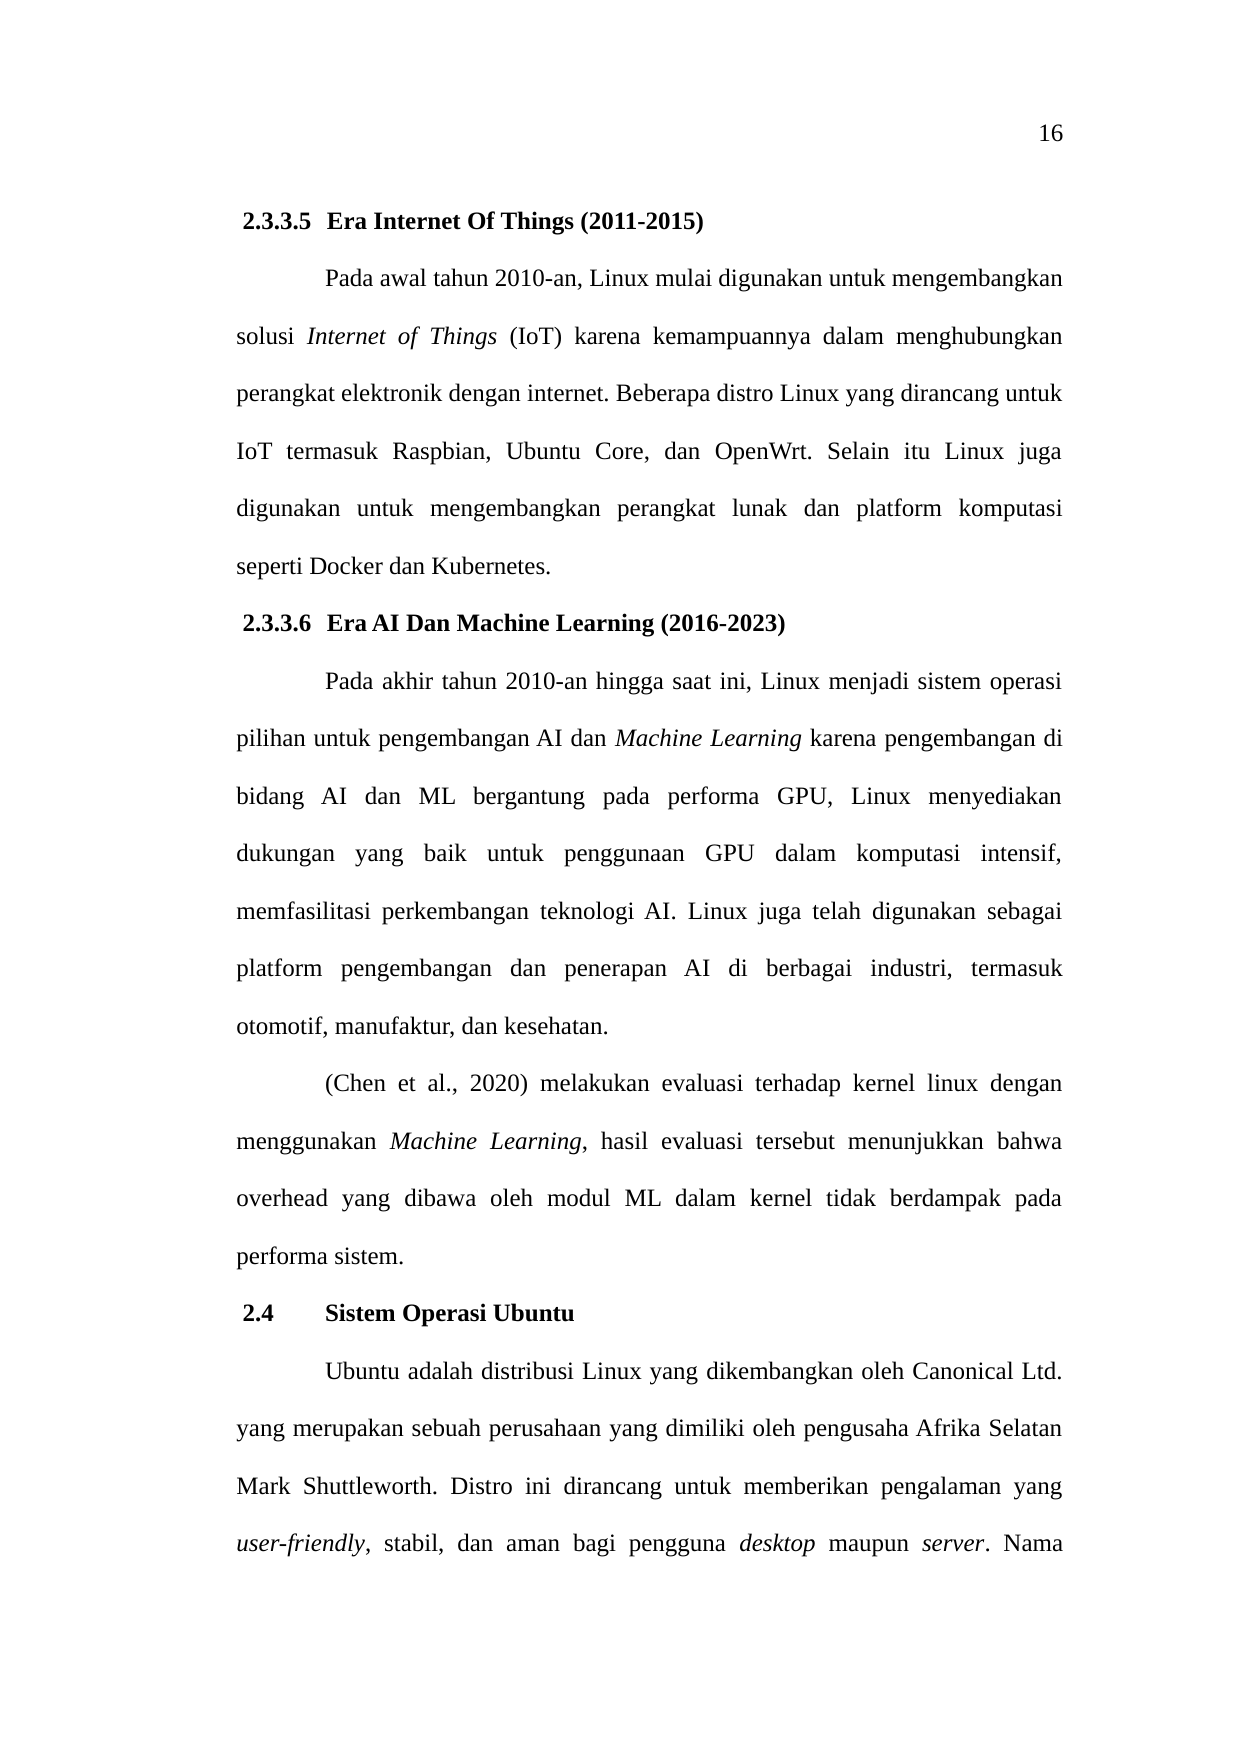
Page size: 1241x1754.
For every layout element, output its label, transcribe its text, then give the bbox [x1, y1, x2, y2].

text Pada awal tahun 2010-an, Linux mulai digunakan untuk mengembangkan solusi Internet of Things (IoT) karena kemampuannya dalam menghubungkan perangkat elektronik dengan internet. Beberapa distro Linux yang dirancang untuk IoT termasuk Raspbian, Ubuntu Core, dan OpenWrt. Selain itu Linux juga digunakan untuk mengembangkan perangkat lunak dan platform komputasi seperti Docker dan Kubernetes. [236, 263, 1063, 580]
text (Chen et al., 2020)⁠ melakukan evaluasi terhadap kernel linux dengan menggunakan Machine Learning, hasil evaluasi tersebut menunjukkan bahwa overhead yang dibawa oleh modul ML dalam kernel tidak berdampak pada performa sistem. [236, 1068, 1063, 1270]
subtitle Era Internet Of Things (2011-2015) [236, 206, 1063, 235]
text Pada akhir tahun 2010-an hingga saat ini, Linux menjadi sistem operasi pilihan untuk pengembangan AI dan Machine Learning karena pengembangan di bidang AI dan ML bergantung pada performa GPU, Linux menyediakan dukungan yang baik untuk penggunaan GPU dalam komputasi intensif, memfasilitasi perkembangan teknologi AI. Linux juga telah digunakan sebagai platform pengembangan dan penerapan AI di berbagai industri, termasuk otomotif, manufaktur, dan kesehatan. [236, 666, 1063, 1040]
text Ubuntu adalah distribusi Linux yang dikembangkan oleh Canonical Ltd. yang merupakan sebuah perusahaan yang dimiliki oleh pengusaha Afrika Selatan Mark Shuttleworth. Distro ini dirancang untuk memberikan pengalaman yang user-friendly, stabil, dan aman bagi pengguna desktop maupun server. Nama [236, 1356, 1063, 1557]
subtitle Era AI dan Machine Learning (2016-2023) [236, 608, 1063, 637]
subtitle Sistem Operasi Ubuntu [236, 1298, 1063, 1327]
